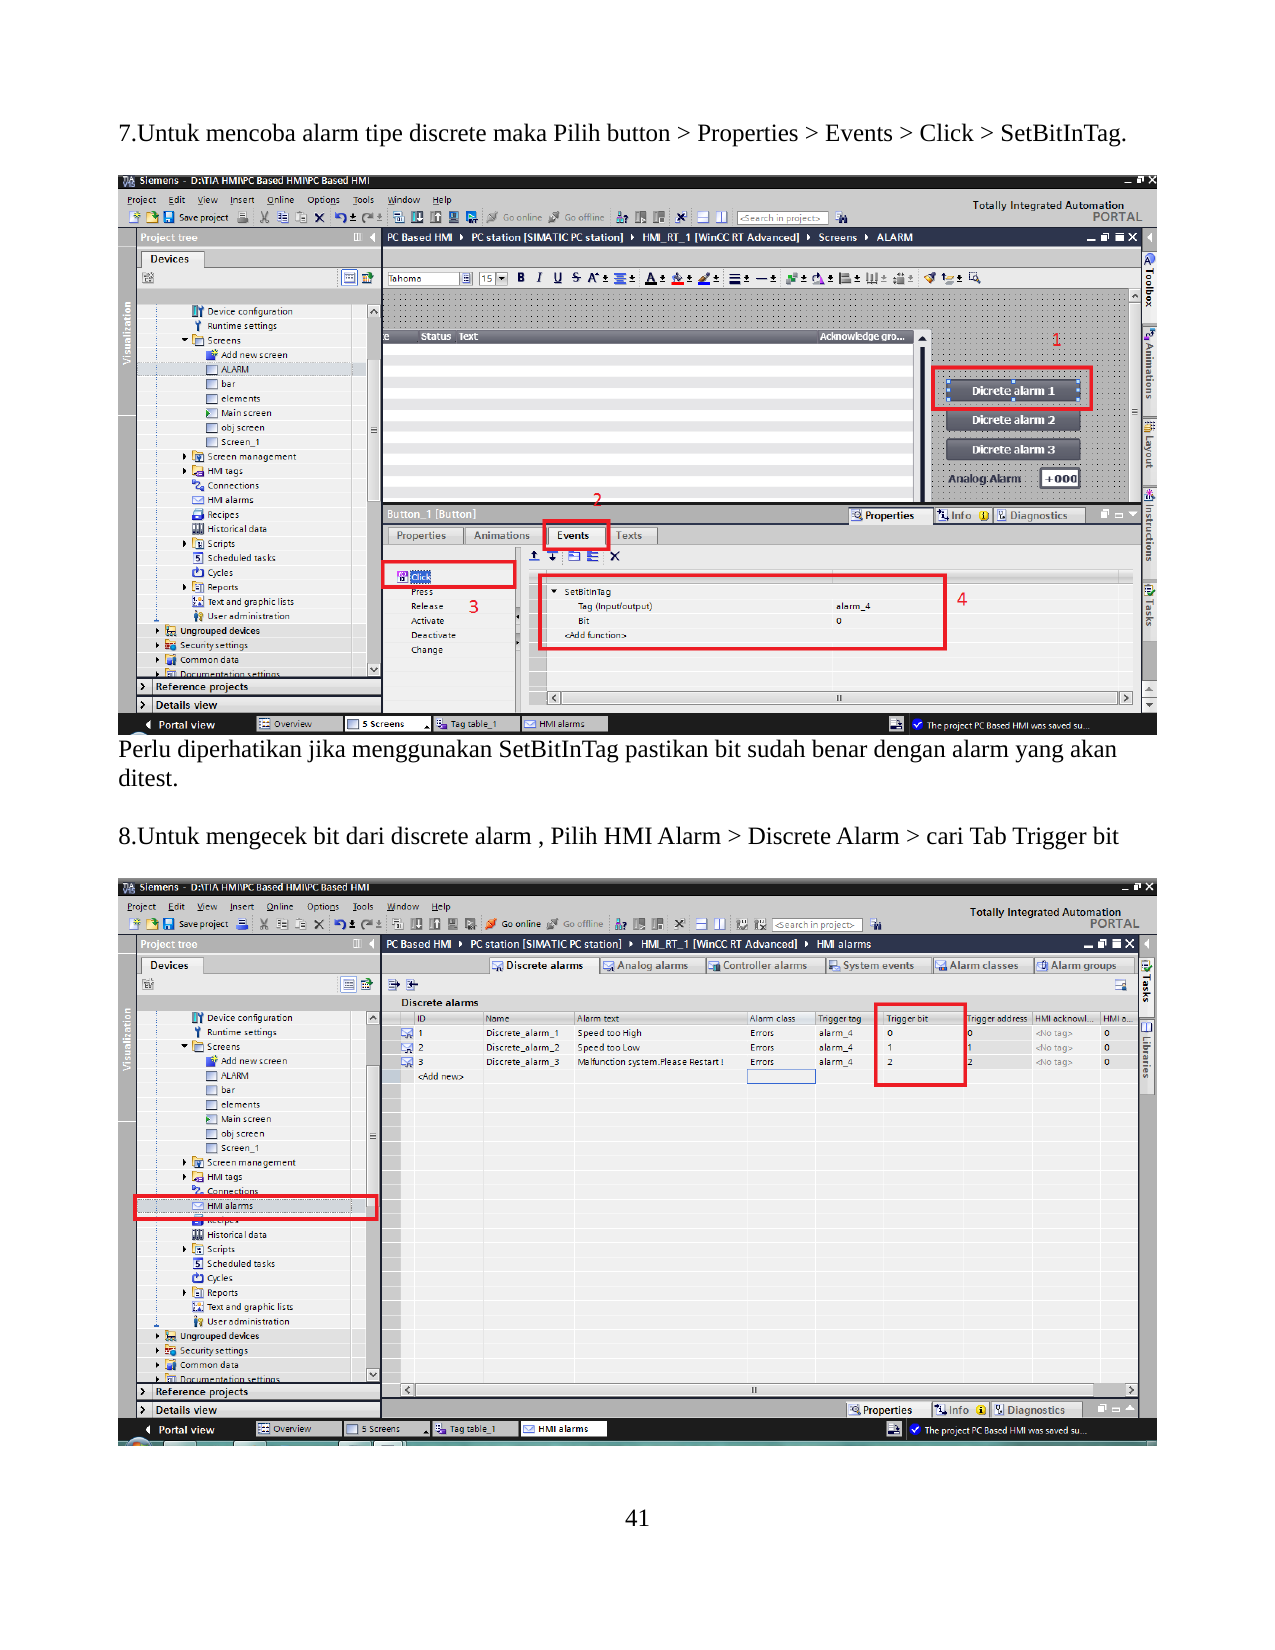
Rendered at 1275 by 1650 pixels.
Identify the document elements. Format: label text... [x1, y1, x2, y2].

text Perlu diperhatikan jika menggunakan SetBitInTag pastikan bit sudah benar dengan alarm yang akan ditest. [118, 735, 1157, 792]
text 8.Untuk mengecek bit dari discrete alarm , Pilih HMI Alarm > Discrete Alarm > cari Tab Trigger bit [118, 821, 1157, 849]
text 7.Untuk mencoba alarm tipe discrete maka Pilih button > Properties > Events > Click > SetBitInTag. [118, 118, 1157, 147]
picture [118, 175, 1157, 735]
picture [118, 878, 1157, 1446]
